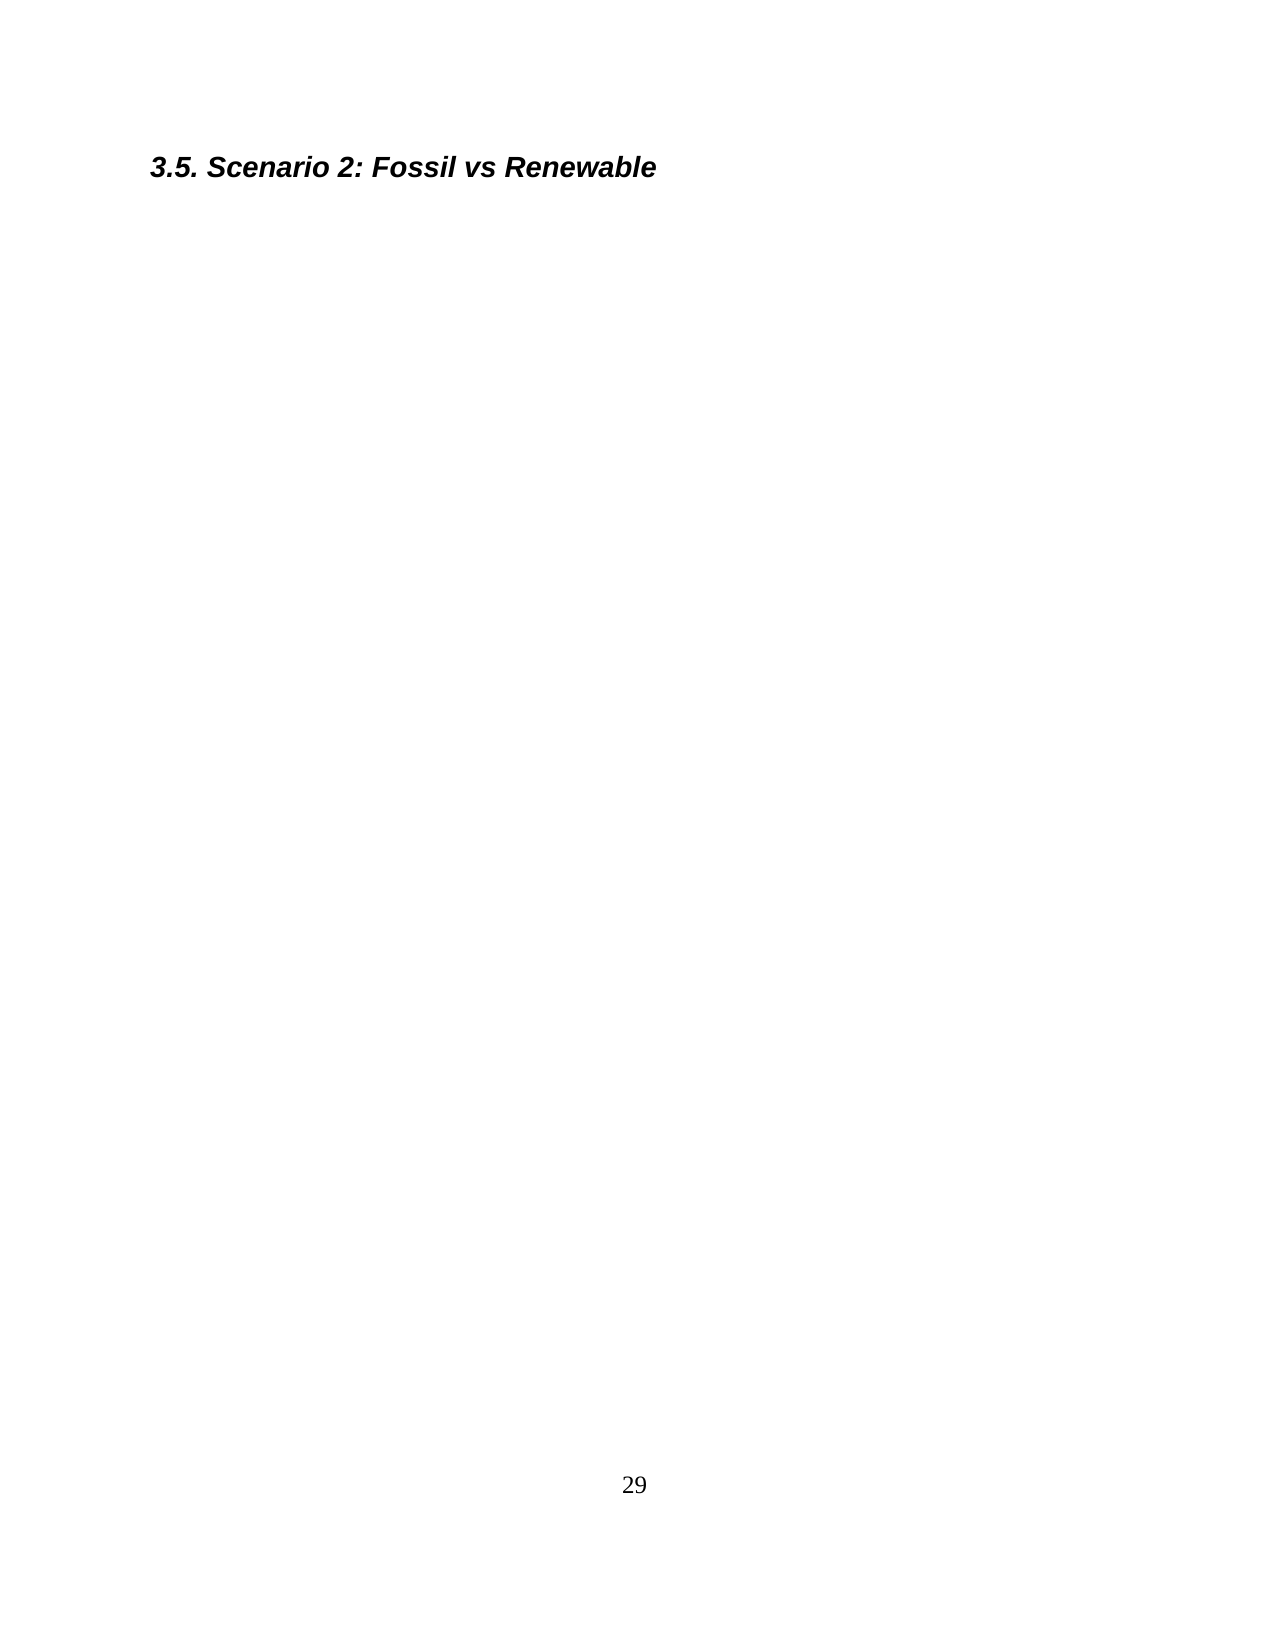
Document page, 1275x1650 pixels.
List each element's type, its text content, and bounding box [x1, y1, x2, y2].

subtitle 3.5. Scenario 2: Fossil vs Renewable [150, 150, 1125, 183]
